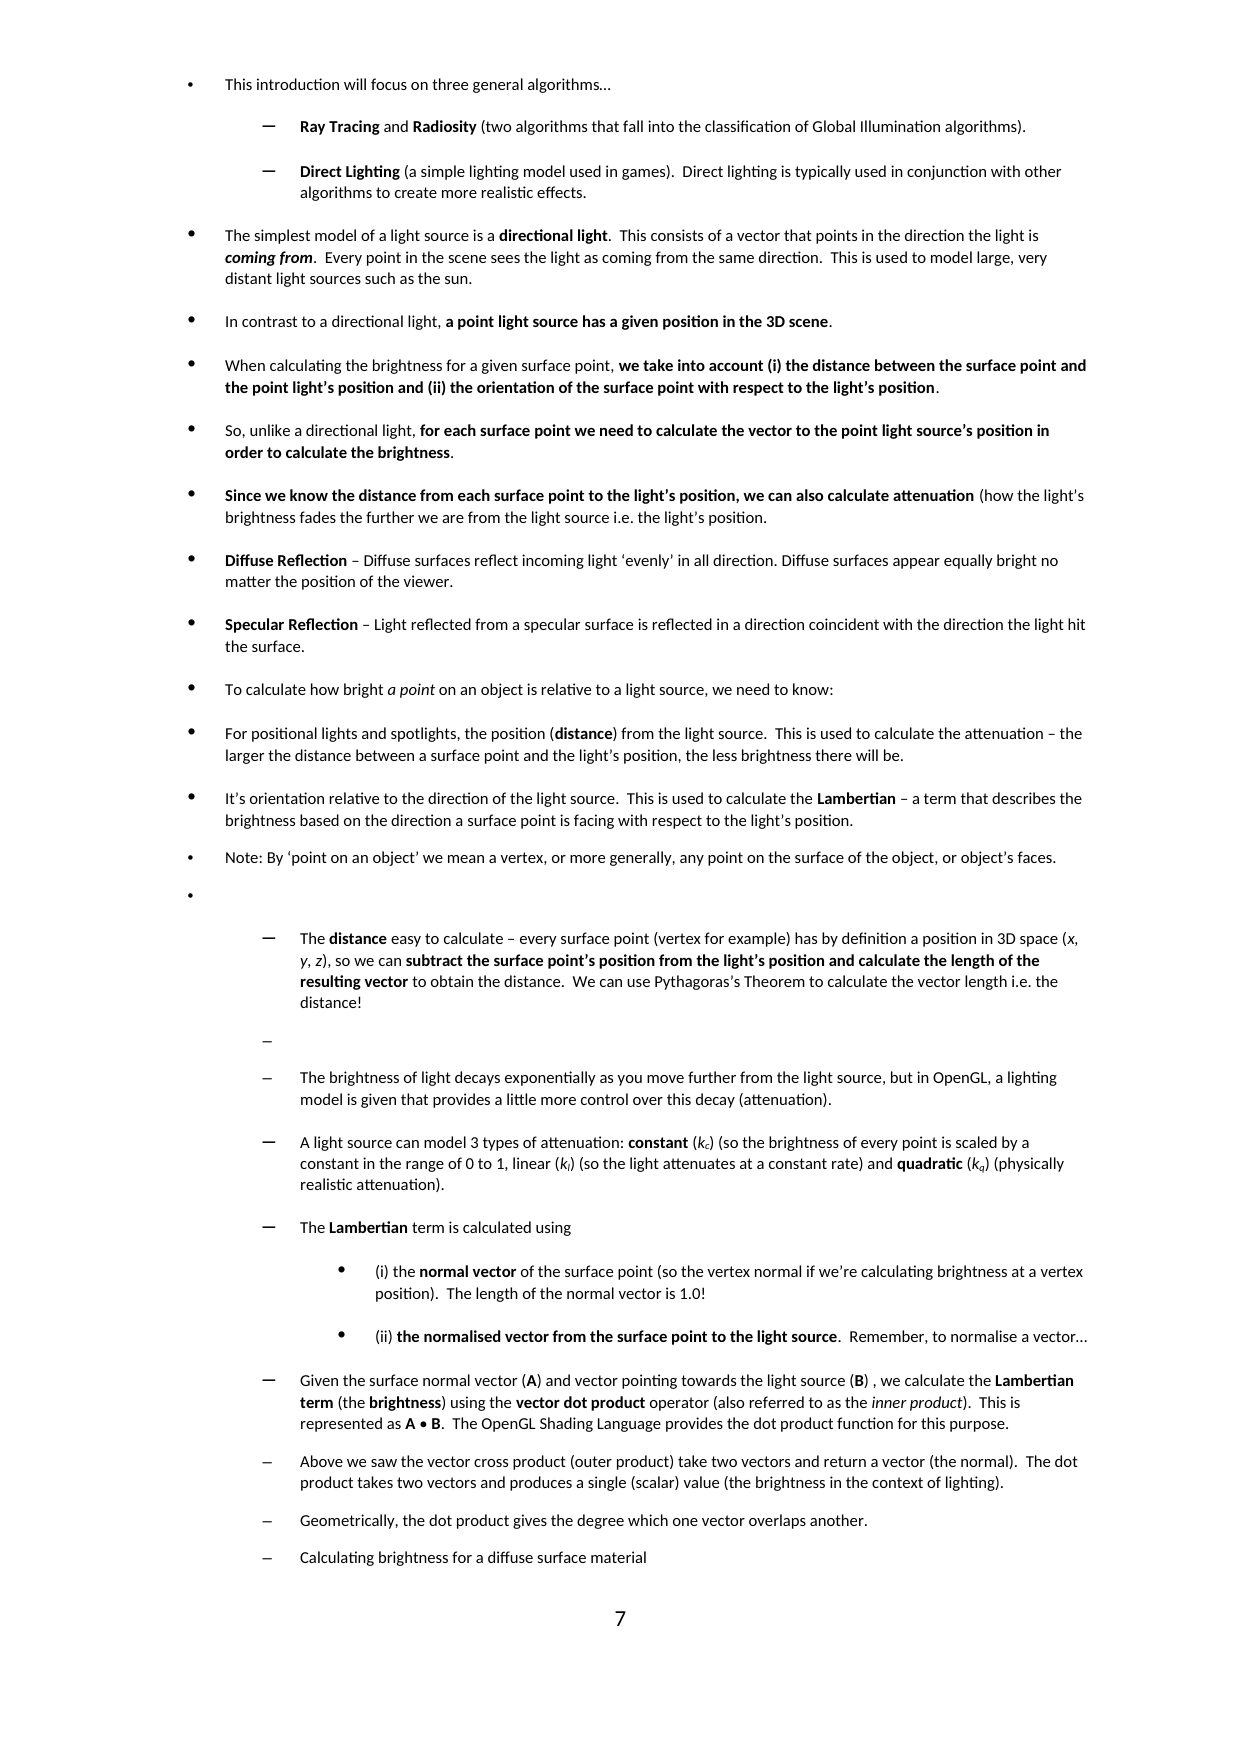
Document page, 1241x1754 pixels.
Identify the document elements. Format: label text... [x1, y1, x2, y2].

list To calculate how bright a point on an object is relative to a light source, we need to know: [187, 674, 1090, 701]
list (ii) the normalised vector from the surface point to the light source. Remember, to normalise a vector… [337, 1321, 1090, 1348]
list The distance easy to calculate – every surface point (vertex for example) has by definition a position in 3D space (x, y, z), so we can subtract the surface point’s position from the light’s position and calculate the length of the resulting vector to obtain the distance. We can use Pythagoras’s Theorem to calculate the vector length i.e. the distance! [262, 923, 1090, 1013]
list Specular Reflection – Light reflected from a specular surface is reflected in a direction coincident with the direction the light hit the surface. [187, 609, 1090, 657]
list Geometrically, the dot product gives the degree which one vector overlaps another. [262, 1510, 1090, 1530]
list For positional lights and spotlights, the position (distance) from the light source. This is used to calculate the attenuation – the larger the distance between a surface point and the light’s position, the less brightness there will be. [187, 718, 1090, 766]
list This introduction will focus on three general algorithms… [187, 74, 1090, 94]
list Given the surface normal vector (A) and vector pointing towards the light source (B) , we calculate the Lambertian term (the brightness) using the vector dot product operator (also referred to as the inner product). This is represented as A • B. The OpenGL Shading Language provides the dot product function for this purpose. [262, 1365, 1090, 1434]
list Ray Tracing and Radiosity (two algorithms that fall into the classification of Global Illumination algorithms). [262, 111, 1090, 138]
list In contrast to a directional light, a point light source has a given position in the 3D scene. [187, 306, 1090, 332]
list (i) the normal vector of the surface point (so the vertex normal if we’re calculating brightness at a vertex position). The length of the normal vector is 1.0! [337, 1256, 1090, 1304]
list Calculating brightness for a diffuse surface material [262, 1548, 1090, 1568]
list A light source can model 3 types of attenuation: constant (kc) (so the brightness of every point is scaled by a constant in the range of 0 to 1, linear (kl) (so the light attenuates at a constant rate) and quadratic (kq) (physically realistic attenuation). [262, 1127, 1090, 1195]
list The simplest model of a light source is a directional light. This consists of a vector that points in the direction the light is coming from. Every point in the scene sees the light as coming from the same direction. This is used to model large, very distant light sources such as the sun. [187, 220, 1090, 289]
list The Lambertian term is calculated using [262, 1212, 1090, 1239]
list The brightness of light decays exponentially as you move further from the light source, but in OpenGL, a lighting model is given that provides a little more control over this decay (attenuation). [262, 1068, 1090, 1109]
list Direct Lighting (a simple lighting model used in games). Direct lighting is typically used in conjunction with other algorithms to create more realistic effects. [262, 156, 1090, 203]
list Note: By ‘point on an object’ we mean a vertex, or more generally, any point on the surface of the object, or object’s faces. [187, 848, 1090, 868]
list So, unlike a directional light, for each surface point we need to calculate the vector to the point light source’s position in order to calculate the brightness. [187, 415, 1090, 462]
list It’s orientation relative to the direction of the light source. This is used to calculate the Lambertian – a term that describes the brightness based on the direction a surface point is facing with respect to the light’s position. [187, 783, 1090, 830]
list Above we saw the vector cross product (outer product) take two vectors and return a vector (the normal). The dot product takes two vectors and produces a single (scalar) value (the brightness in the context of lighting). [262, 1451, 1090, 1492]
list Since we know the distance from each surface point to the light’s position, we can also calculate attenuation (how the light’s brightness fades the further we are from the light source i.e. the light’s position. [187, 480, 1090, 527]
list Diffuse Reflection – Diffuse surfaces reflect incoming light ‘evenly’ in all direction. Diffuse surfaces appear equally bright no matter the position of the viewer. [187, 544, 1090, 592]
list When calculating the brightness for a given surface point, we take into account (i) the distance between the surface point and the point light’s position and (ii) the orientation of the surface point with respect to the light’s position. [187, 350, 1090, 398]
